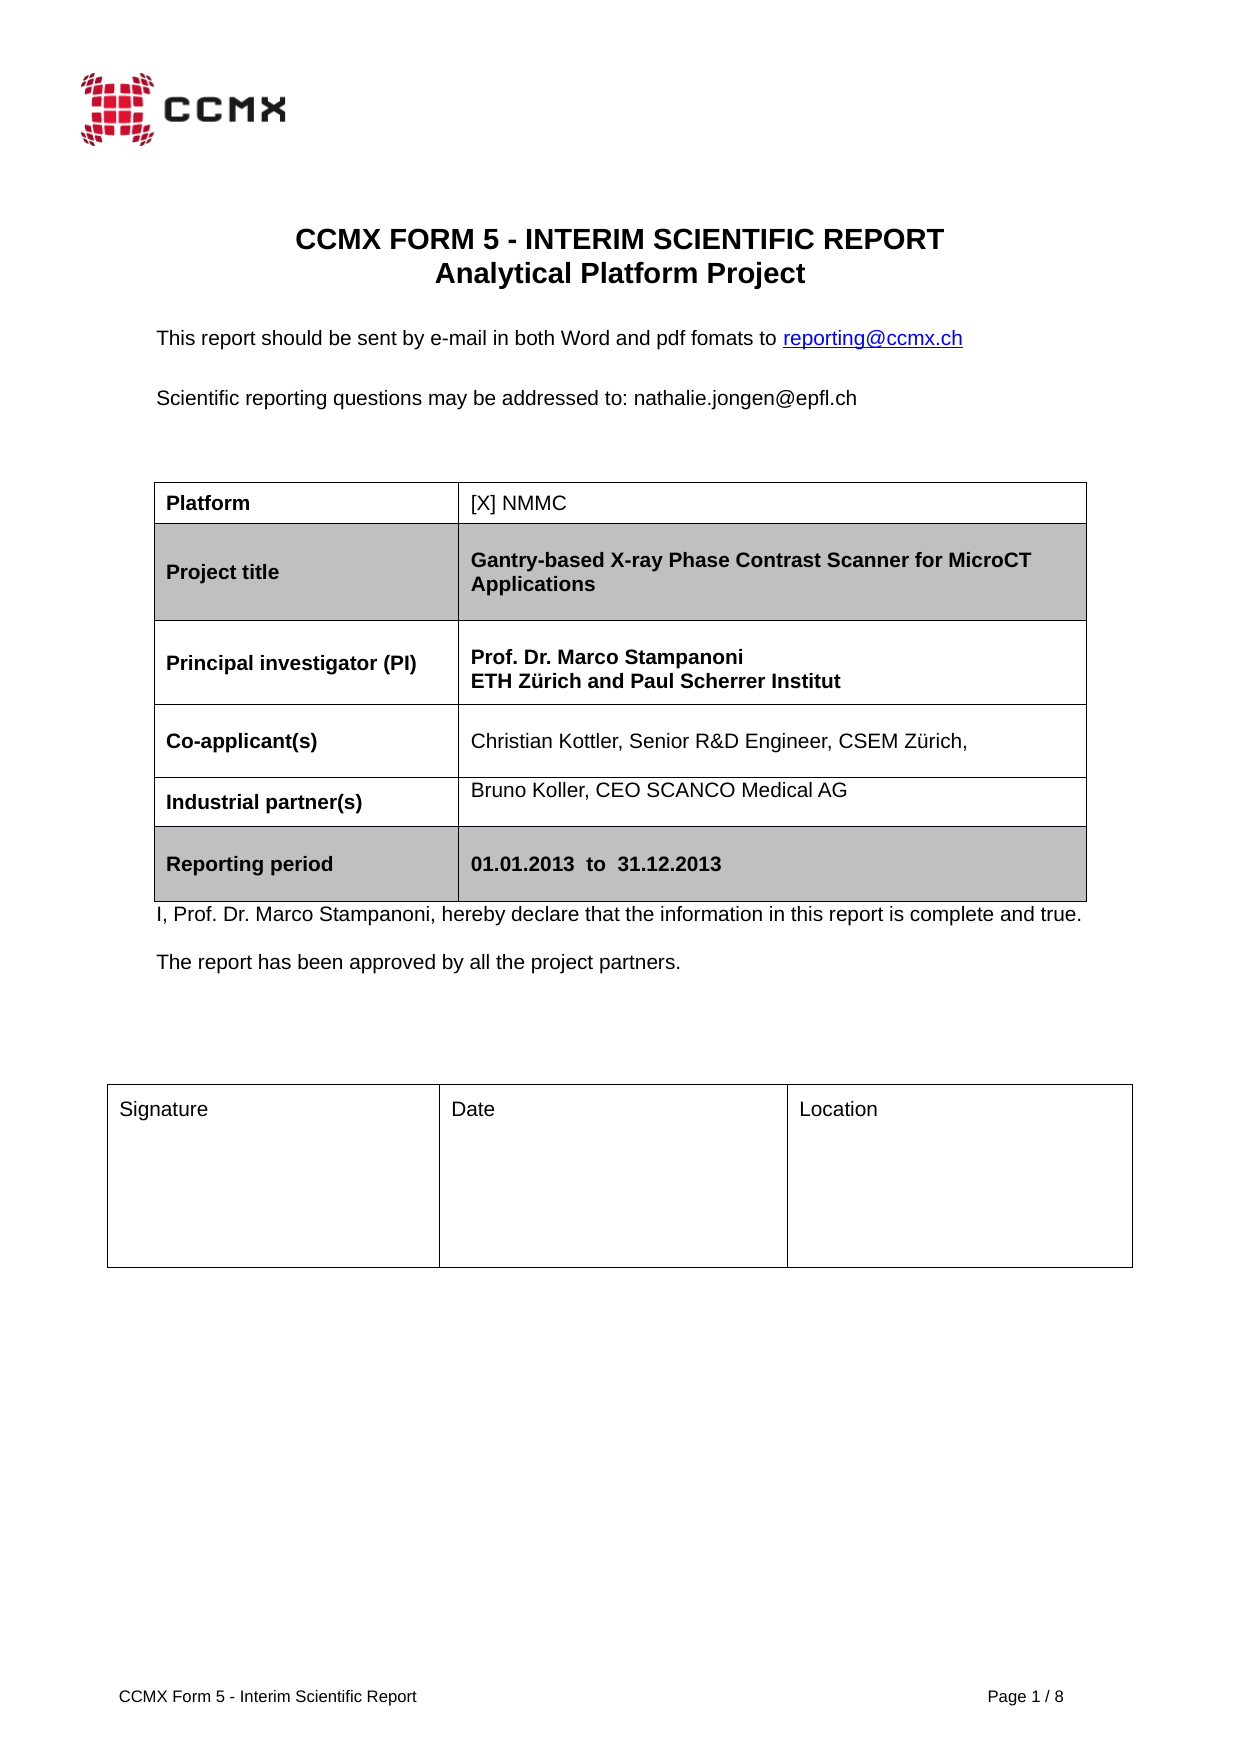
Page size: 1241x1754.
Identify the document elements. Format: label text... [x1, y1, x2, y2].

table_cell Prof. Dr. Marco Stampanoni ETH Zürich and Paul Scherrer Institut [459, 621, 1086, 704]
picture [81, 73, 286, 146]
table_cell 01.01.2013 to 31.12.2013 [459, 827, 1086, 901]
text Scientific reporting questions may be addressed to: nathalie.jongen@epfl.ch [118, 386, 1122, 410]
table_header Platform [155, 483, 458, 523]
table_header [X] NMMC [459, 483, 1086, 523]
table_cell Industrial partner(s) [155, 778, 458, 826]
table_cell Co-applicant(s) [155, 705, 458, 777]
title CCMX FORM 5 - INTERIM SCIENTIFIC report [118, 222, 1122, 256]
table_cell Principal investigator (PI) [155, 621, 458, 704]
text I, Prof. Dr. Marco Stampanoni, hereby declare that the information in this report is complete and true. [156, 626, 1122, 926]
table_cell Bruno Koller, CEO SCANCO Medical AG [459, 778, 1086, 826]
table_cell Gantry-based X-ray Phase Contrast Scanner for MicroCT Applications [459, 524, 1086, 620]
table_cell Project title [155, 524, 458, 620]
table_header Date [440, 1085, 787, 1267]
text The report has been approved by all the project partners. [156, 950, 1122, 974]
text This report should be sent by e-mail in both Word and pdf fomats to reporting@ccmx.ch [156, 326, 1122, 349]
text Analytical Platform Project [118, 256, 1122, 289]
table_header Signature [108, 1085, 439, 1267]
table_cell Christian Kottler, Senior R&D Engineer, CSEM Zürich, [459, 705, 1086, 777]
table_cell Reporting period [155, 827, 458, 901]
table_header Location [788, 1085, 1132, 1267]
